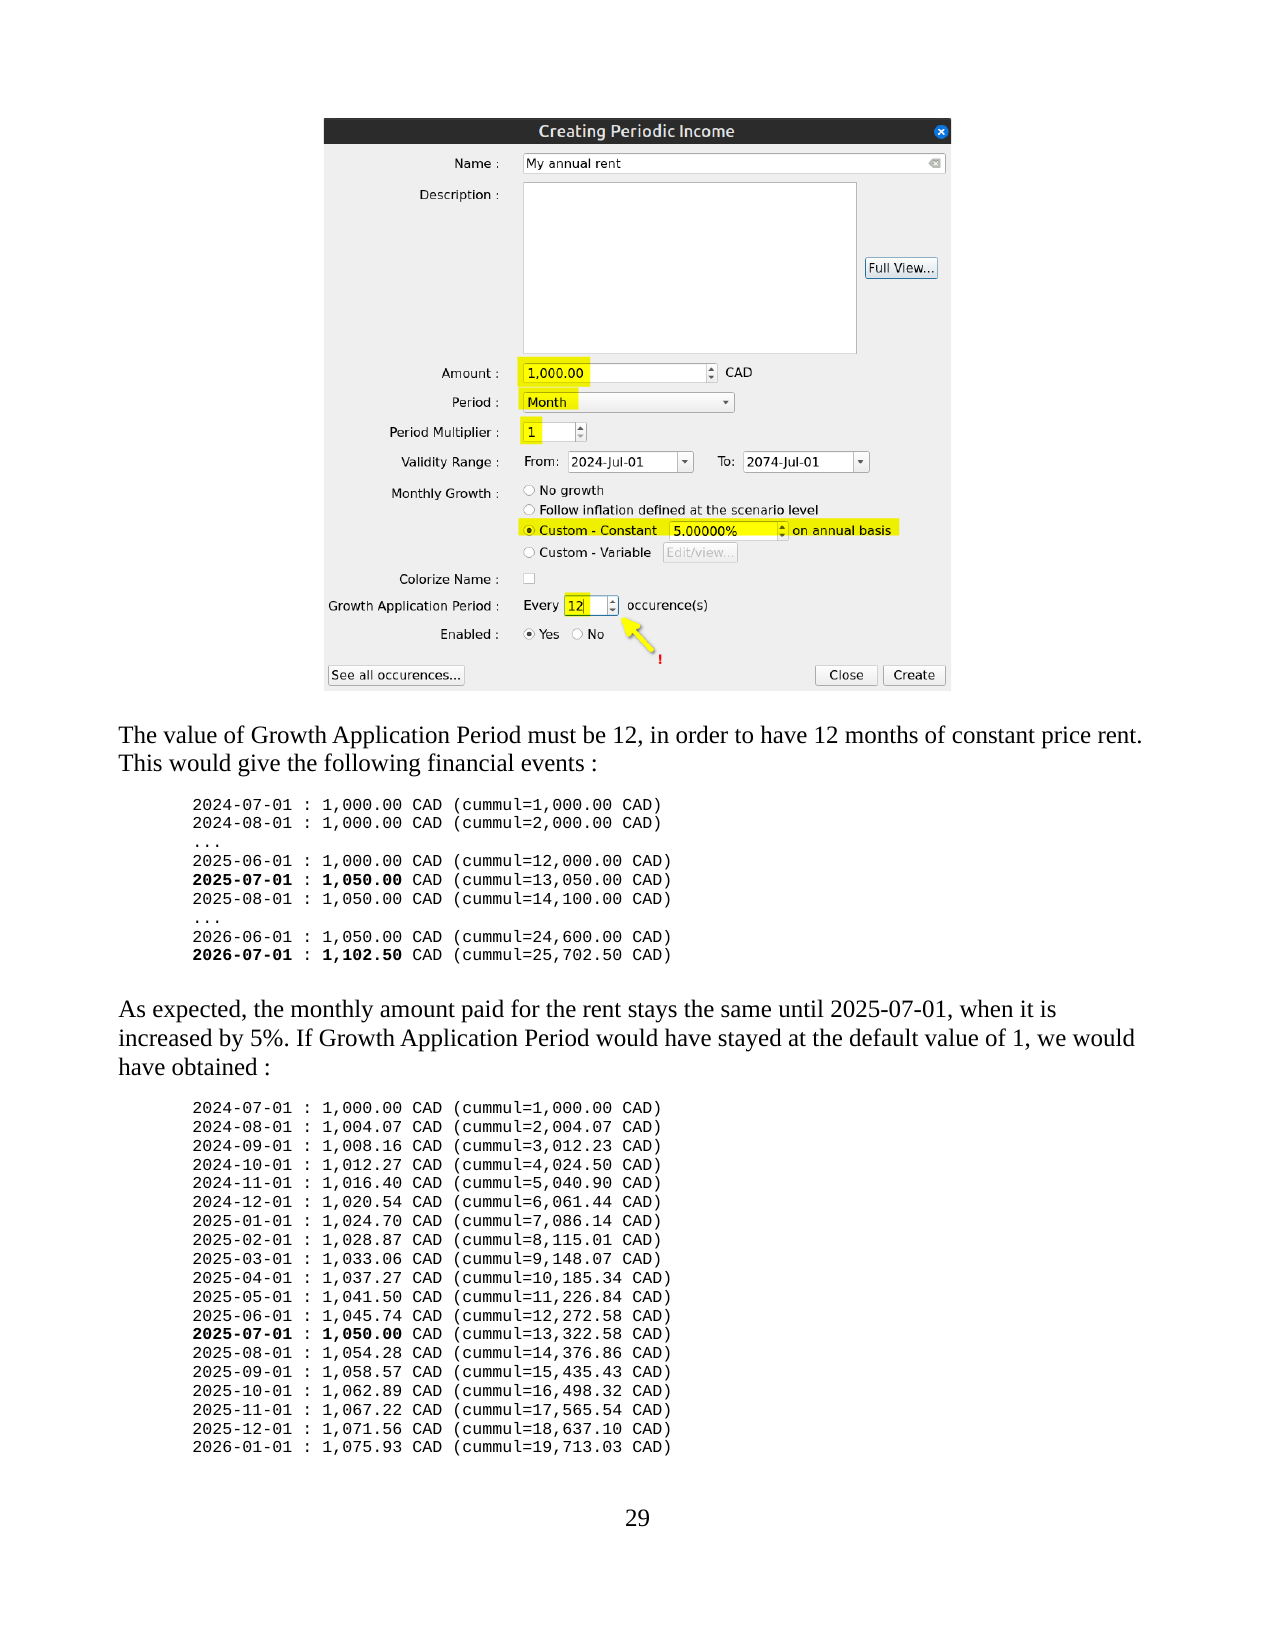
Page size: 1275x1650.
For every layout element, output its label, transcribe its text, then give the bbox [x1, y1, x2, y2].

text 2024-08-01 : 1,000.00 CAD (cummul=2,000.00 CAD) [192, 815, 1157, 834]
text 2025-11-01 : 1,067.22 CAD (cummul=17,565.54 CAD) [192, 1401, 1157, 1420]
picture [323, 118, 952, 691]
text ... [192, 909, 1157, 928]
text 2025-05-01 : 1,041.50 CAD (cummul=11,226.84 CAD) [192, 1288, 1157, 1307]
text 2025-07-01 : 1,050.00 CAD (cummul=13,050.00 CAD) [192, 872, 1157, 890]
text As expected, the monthly amount paid for the rent stays the same until 2025-07-01, when it is increased by 5%. If Growth Application Period would have stayed at the default value of 1, we would have obtained : [118, 994, 1157, 1081]
text 2025-10-01 : 1,062.89 CAD (cummul=16,498.32 CAD) [192, 1382, 1157, 1401]
text 2026-01-01 : 1,075.93 CAD (cummul=19,713.03 CAD) [192, 1439, 1157, 1458]
text 2025-03-01 : 1,033.06 CAD (cummul=9,148.07 CAD) [192, 1251, 1157, 1269]
text 2025-08-01 : 1,050.00 CAD (cummul=14,100.00 CAD) [192, 890, 1157, 909]
text 2024-11-01 : 1,016.40 CAD (cummul=5,040.90 CAD) [192, 1175, 1157, 1194]
text 2024-07-01 : 1,000.00 CAD (cummul=1,000.00 CAD) [192, 796, 1157, 815]
text 2025-12-01 : 1,071.56 CAD (cummul=18,637.10 CAD) [192, 1420, 1157, 1439]
text 2025-02-01 : 1,028.87 CAD (cummul=8,115.01 CAD) [192, 1232, 1157, 1251]
text 2025-07-01 : 1,050.00 CAD (cummul=13,322.58 CAD) [192, 1326, 1157, 1345]
text ... [192, 834, 1157, 853]
text 2024-09-01 : 1,008.16 CAD (cummul=3,012.23 CAD) [192, 1137, 1157, 1156]
text 2024-08-01 : 1,004.07 CAD (cummul=2,004.07 CAD) [192, 1118, 1157, 1137]
text 2025-04-01 : 1,037.27 CAD (cummul=10,185.34 CAD) [192, 1269, 1157, 1288]
text 2025-06-01 : 1,045.74 CAD (cummul=12,272.58 CAD) [192, 1307, 1157, 1326]
text 2025-01-01 : 1,024.70 CAD (cummul=7,086.14 CAD) [192, 1213, 1157, 1232]
text 2024-07-01 : 1,000.00 CAD (cummul=1,000.00 CAD) [192, 1100, 1157, 1118]
text 2026-06-01 : 1,050.00 CAD (cummul=24,600.00 CAD) [192, 928, 1157, 947]
text 2024-10-01 : 1,012.27 CAD (cummul=4,024.50 CAD) [192, 1156, 1157, 1175]
text 2026-07-01 : 1,102.50 CAD (cummul=25,702.50 CAD) [192, 947, 1157, 966]
text The value of Growth Application Period must be 12, in order to have 12 months of constant price rent. This would give the following financial events : [118, 720, 1157, 777]
text 2025-09-01 : 1,058.57 CAD (cummul=15,435.43 CAD) [192, 1364, 1157, 1382]
text 2025-06-01 : 1,000.00 CAD (cummul=12,000.00 CAD) [192, 853, 1157, 872]
text 2024-12-01 : 1,020.54 CAD (cummul=6,061.44 CAD) [192, 1194, 1157, 1213]
text 2025-08-01 : 1,054.28 CAD (cummul=14,376.86 CAD) [192, 1345, 1157, 1364]
